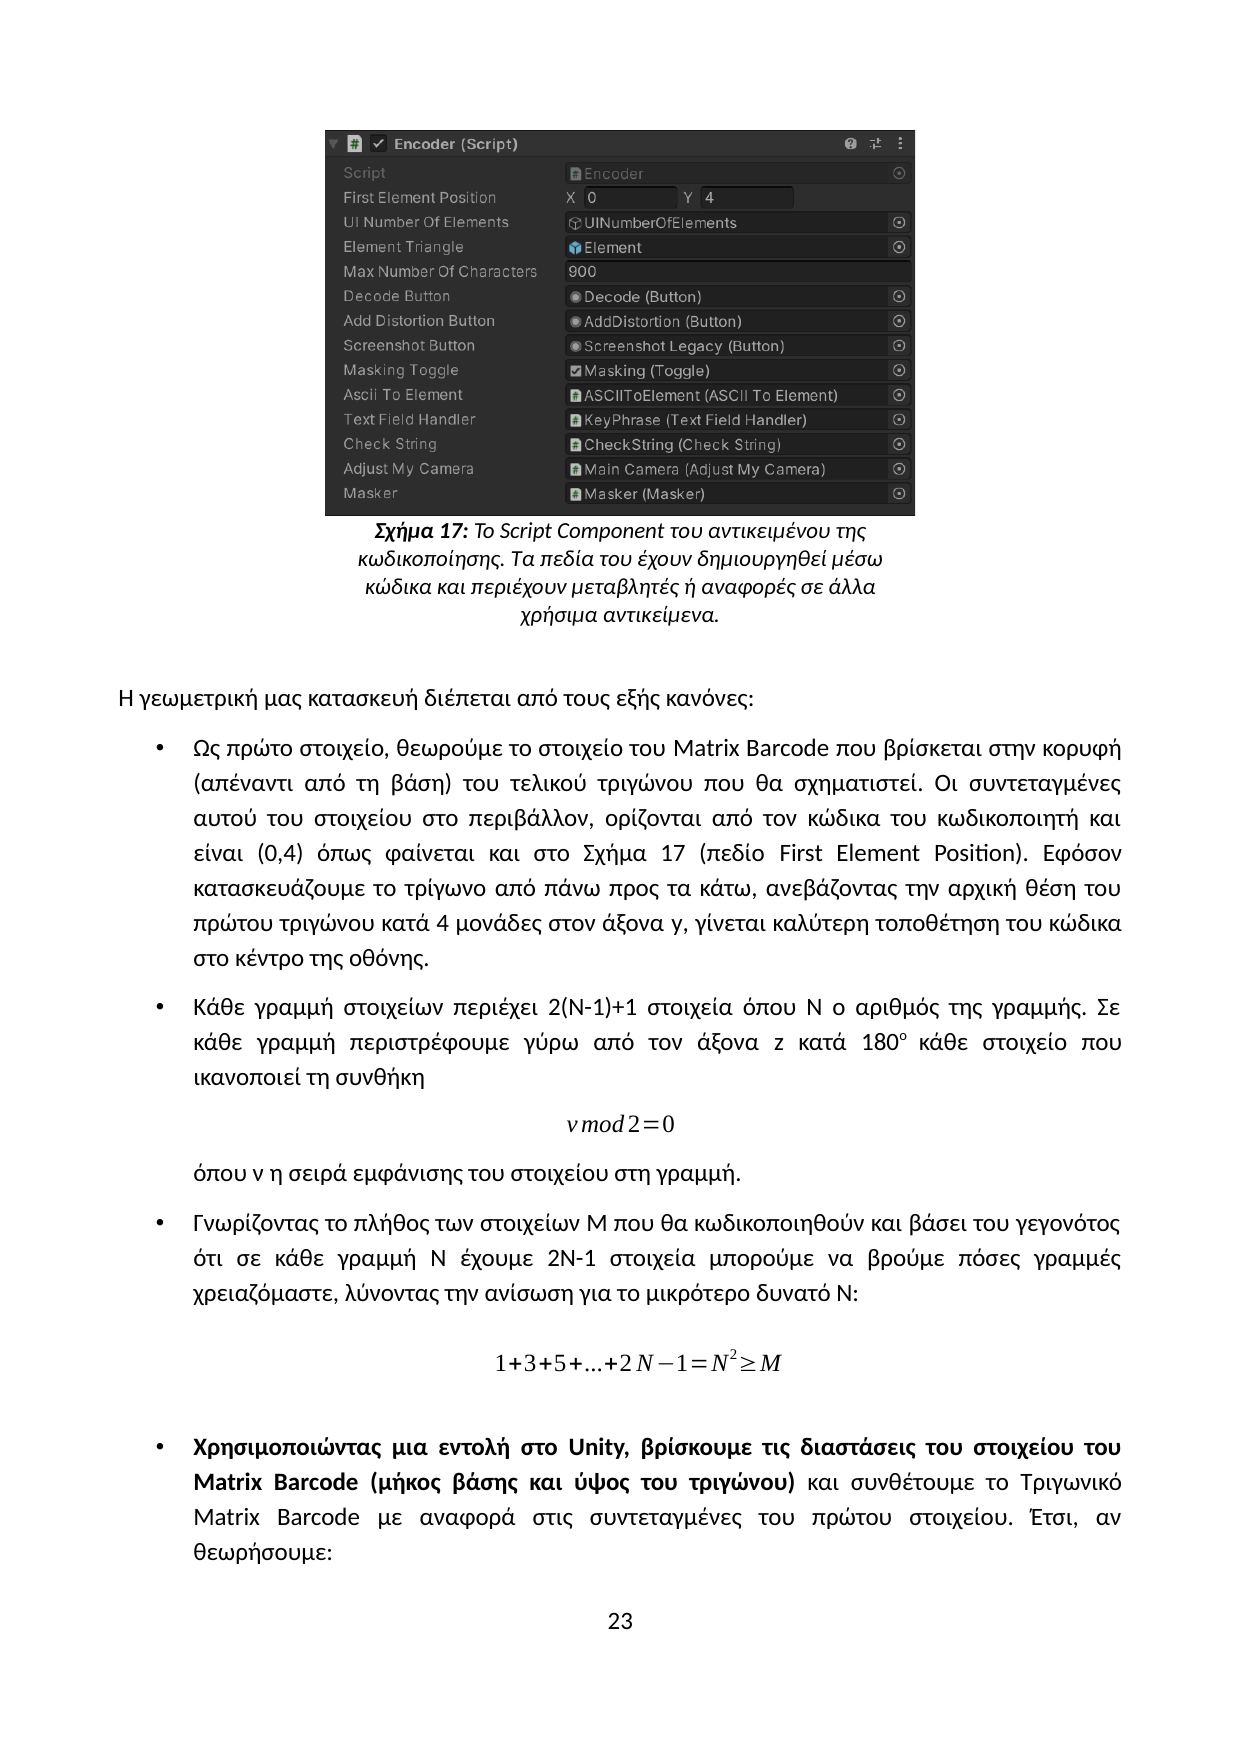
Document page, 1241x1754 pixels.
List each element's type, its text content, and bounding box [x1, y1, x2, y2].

list όπου ν η σειρά εμφάνισης του στοιχείου στη γραμμή. [156, 1157, 1122, 1188]
list Κάθε γραμμή στοιχείων περιέχει 2(Ν-1)+1 στοιχεία όπου Ν ο αριθμός της γραμμής. Σε κάθε γραμμή περιστρέφουμε γύρω από τον άξονα z κατά 180o κάθε στοιχείο που ικανοποιεί τη συνθήκη [156, 991, 1122, 1092]
text Σχήμα 17: Το Script Component του αντικειμένου της κωδικοποίησης. Τα πεδία του έχουν δημιουργηθεί μέσω κώδικα και περιέχουν μεταβλητές ή αναφορές σε άλλα χρήσιμα αντικείμενα. [325, 516, 915, 628]
list Χρησιμοποιώντας μια εντολή στο Unity, βρίσκουμε τις διαστάσεις του στοιχείου του Matrix Barcode (μήκος βάσης και ύψος του τριγώνου) και συνθέτουμε το Τριγωνικό Matrix Barcode με αναφορά στις συντεταγμένες του πρώτου στοιχείου. Έτσι, αν θεωρήσουμε: [156, 1431, 1122, 1566]
list Γνωρίζοντας το πλήθος των στοιχείων Μ που θα κωδικοποιηθούν και βάσει του γεγονότος ότι σε κάθε γραμμή Ν έχουμε 2Ν-1 στοιχεία μπορούμε να βρούμε πόσες γραμμές χρειαζόμαστε, λύνοντας την ανίσωση για το μικρότερο δυνατό Ν: [156, 1207, 1122, 1308]
text Η γεωμετρική μας κατασκευή διέπεται από τους εξής κανόνες: [118, 682, 1122, 713]
picture [325, 130, 916, 516]
list Ως πρώτο στοιχείο, θεωρούμε το στοιχείο του Matrix Barcode που βρίσκεται στην κορυφή (απέναντι από τη βάση) του τελικού τριγώνου που θα σχηματιστεί. Οι συντεταγμένες αυτού του στοιχείου στο περιβάλλον, ορίζονται από τον κώδικα του κωδικοποιητή και είναι (0,4) όπως φαίνεται και στο Σχήμα 17 (πεδίο First Element Position). Εφόσον κατασκευάζουμε το τρίγωνο από πάνω προς τα κάτω, ανεβάζοντας την αρχική θέση του πρώτου τριγώνου κατά 4 μονάδες στον άξονα y, γίνεται καλύτερη τοποθέτηση του κώδικα στο κέντρο της οθόνης. [156, 732, 1122, 972]
